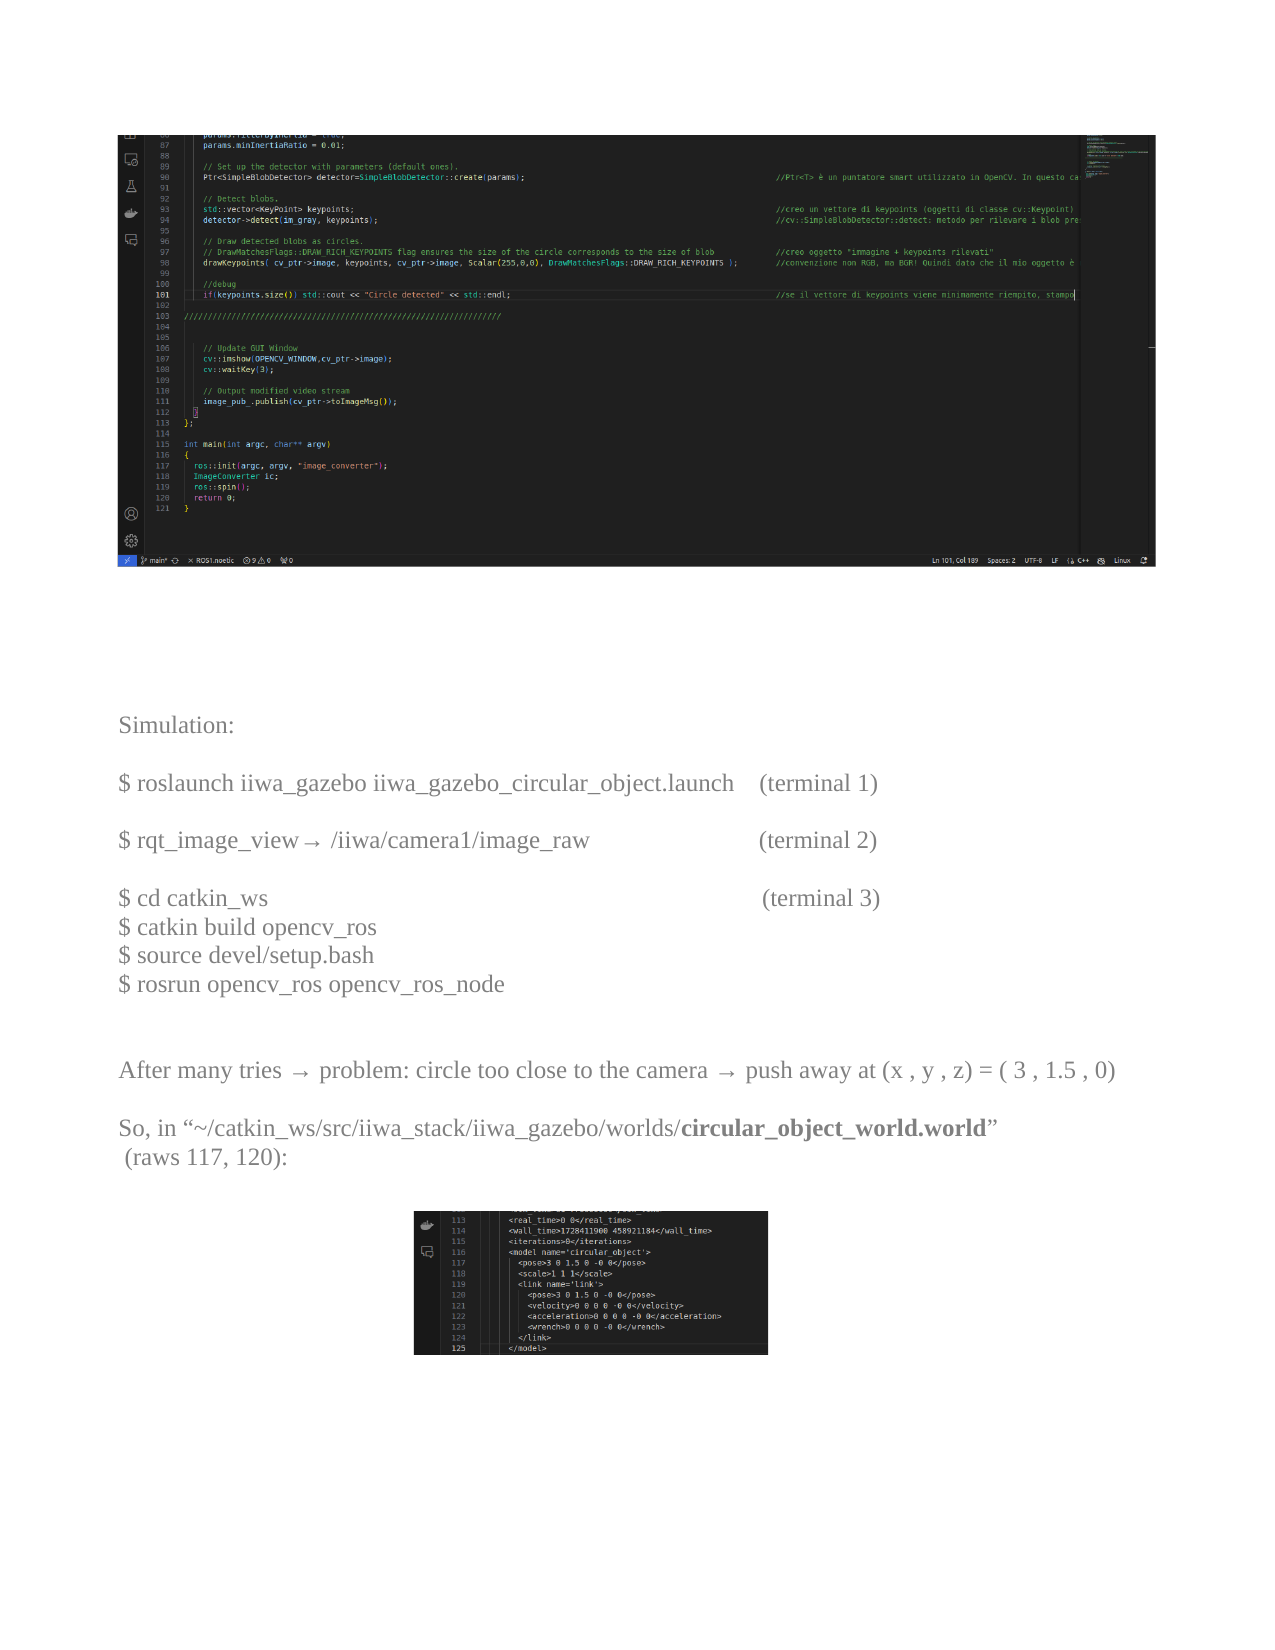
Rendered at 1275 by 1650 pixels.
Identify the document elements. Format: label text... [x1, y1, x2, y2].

text $ catkin build opencv_ros [118, 912, 1157, 940]
picture [117, 135, 1156, 567]
text Simulation: [118, 710, 1157, 739]
text $ rosrun opencv_ros opencv_ros_node [118, 969, 1157, 998]
text So, in “~/catkin_ws/src/iiwa_stack/iiwa_gazebo/worlds/circular_object_world.world” [118, 1113, 1157, 1142]
text After many tries → problem: circle too close to the camera → push away at (x , y , z) = ( 3 , 1.5 , 0) [118, 1055, 1157, 1084]
text $ cd catkin_ws (terminal 3) [118, 883, 1157, 912]
text (raws 117, 120): [118, 1142, 1157, 1170]
text $ source devel/setup.bash [118, 940, 1157, 969]
text $ rqt_image_view→ /iiwa/camera1/image_raw (terminal 2) [118, 825, 1157, 854]
text $ roslaunch iiwa_gazebo iiwa_gazebo_circular_object.launch (terminal 1) [118, 768, 1157, 797]
